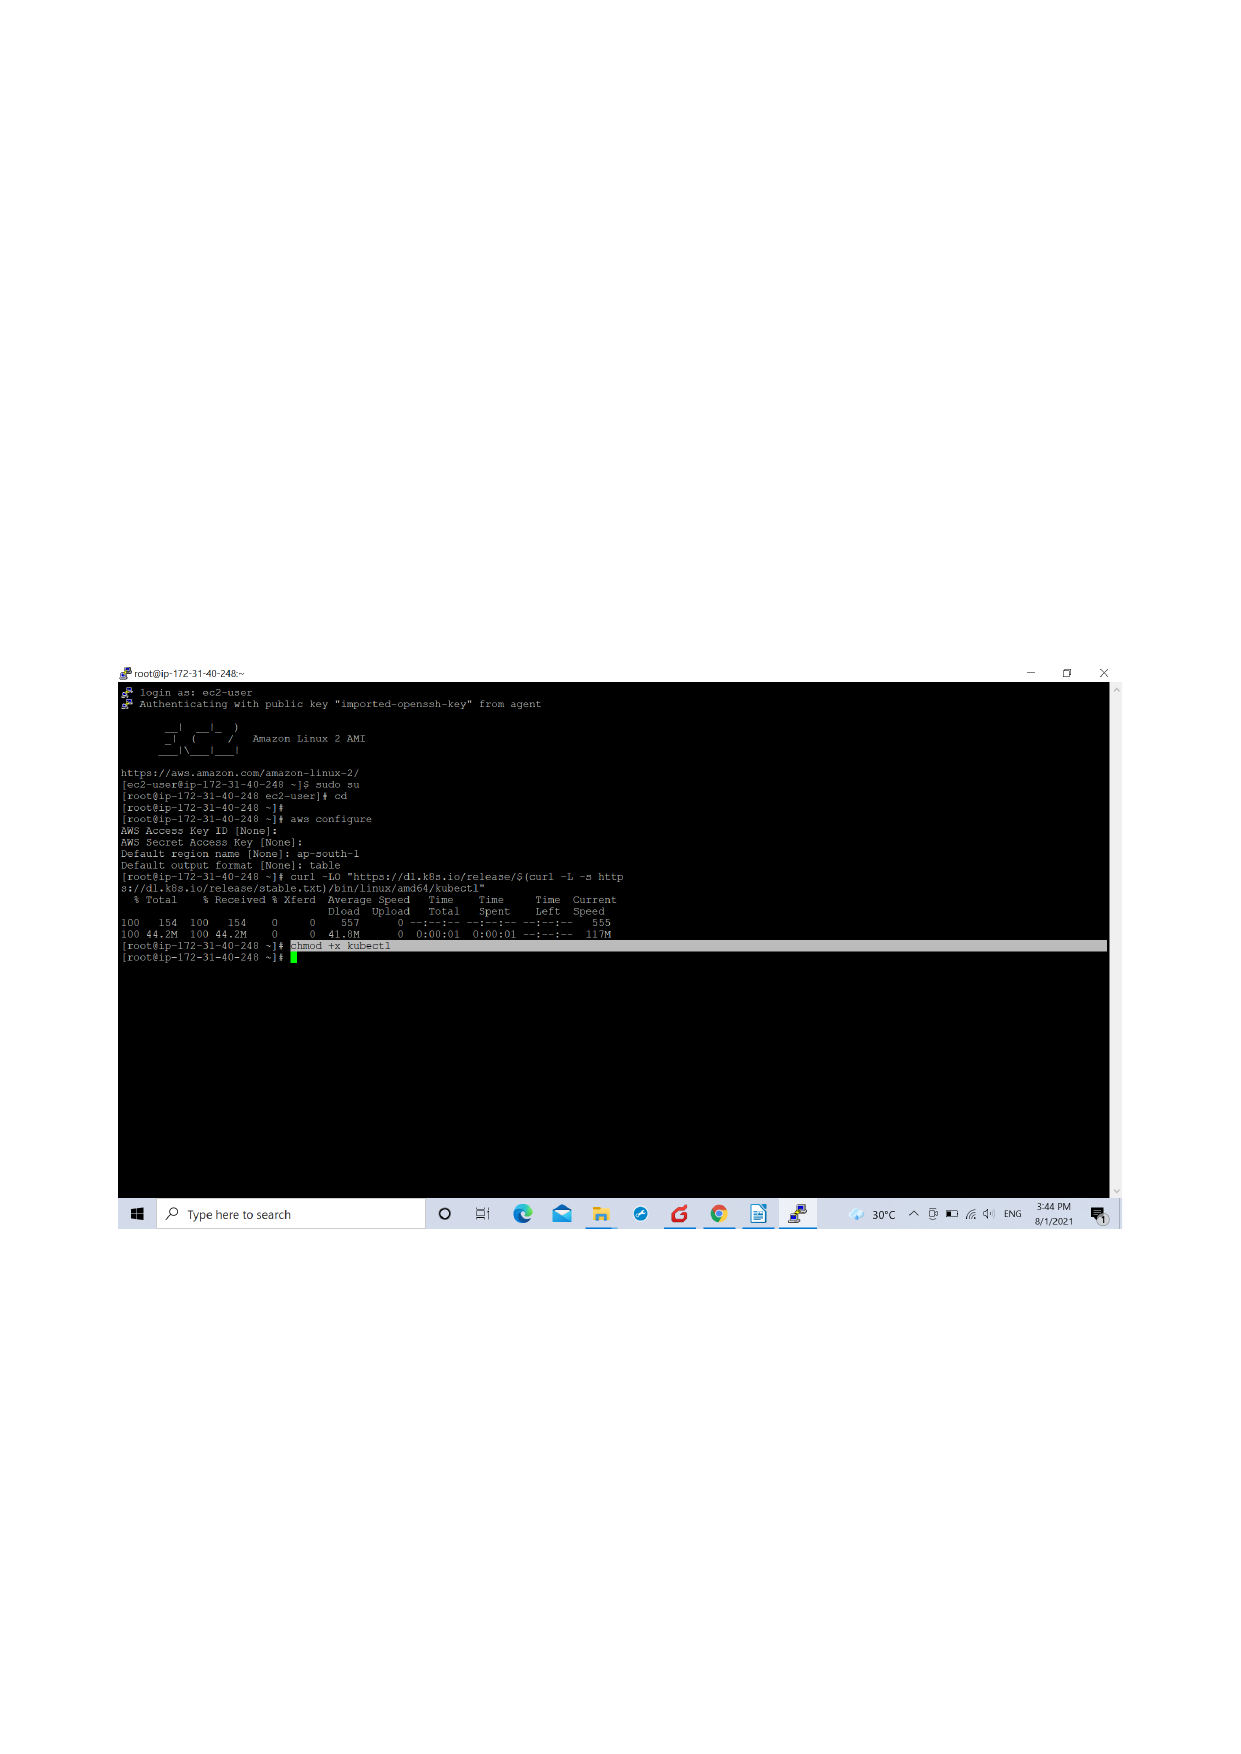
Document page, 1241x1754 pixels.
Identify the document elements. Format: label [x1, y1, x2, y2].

picture [118, 664, 1123, 1229]
